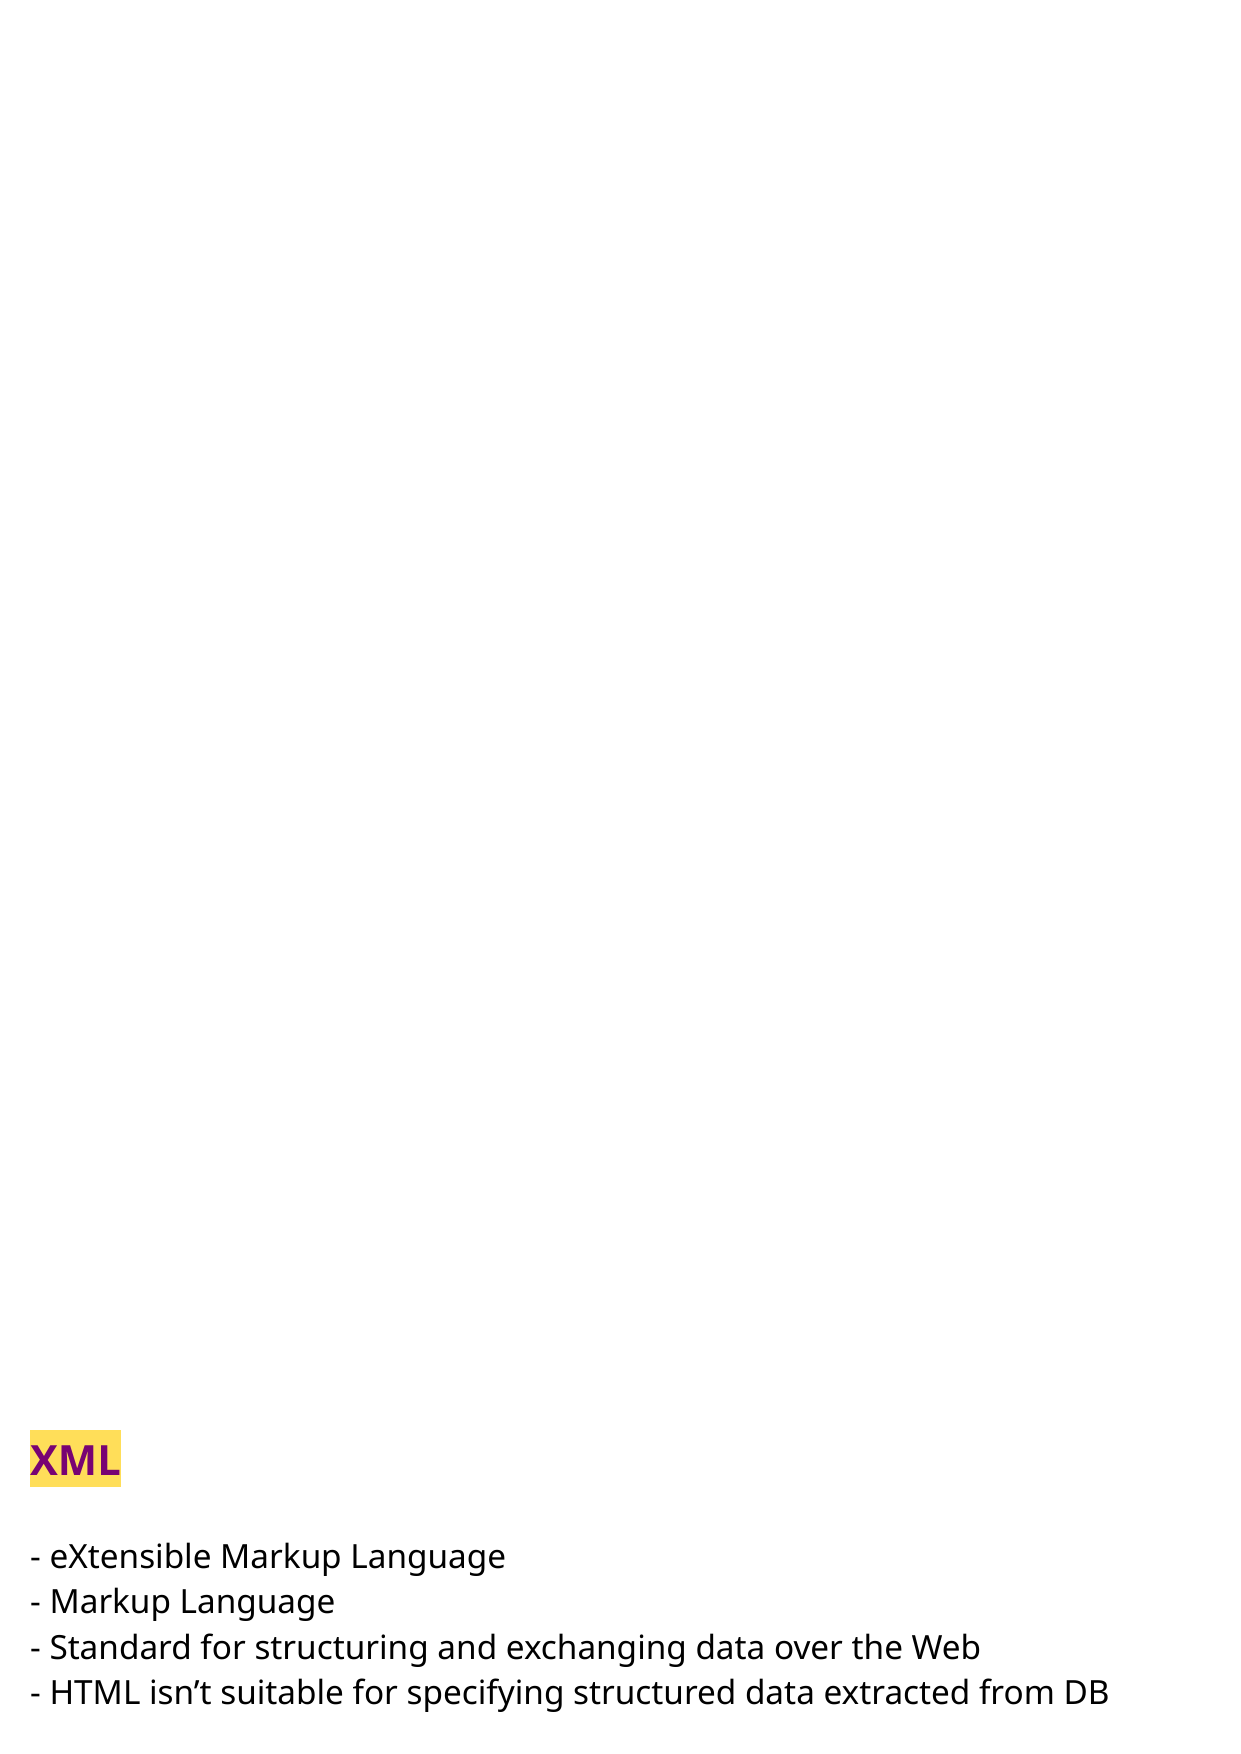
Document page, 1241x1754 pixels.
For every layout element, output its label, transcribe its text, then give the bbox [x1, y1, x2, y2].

subtitle - Markup Language [30, 1578, 1211, 1623]
subtitle - Standard for structuring and exchanging data over the Web [30, 1623, 1211, 1669]
subtitle - HTML isn’t suitable for specifying structured data extracted from DB [30, 1669, 1211, 1714]
subtitle XML [30, 1430, 1211, 1487]
subtitle - eXtensible Markup Language [30, 1533, 1211, 1578]
